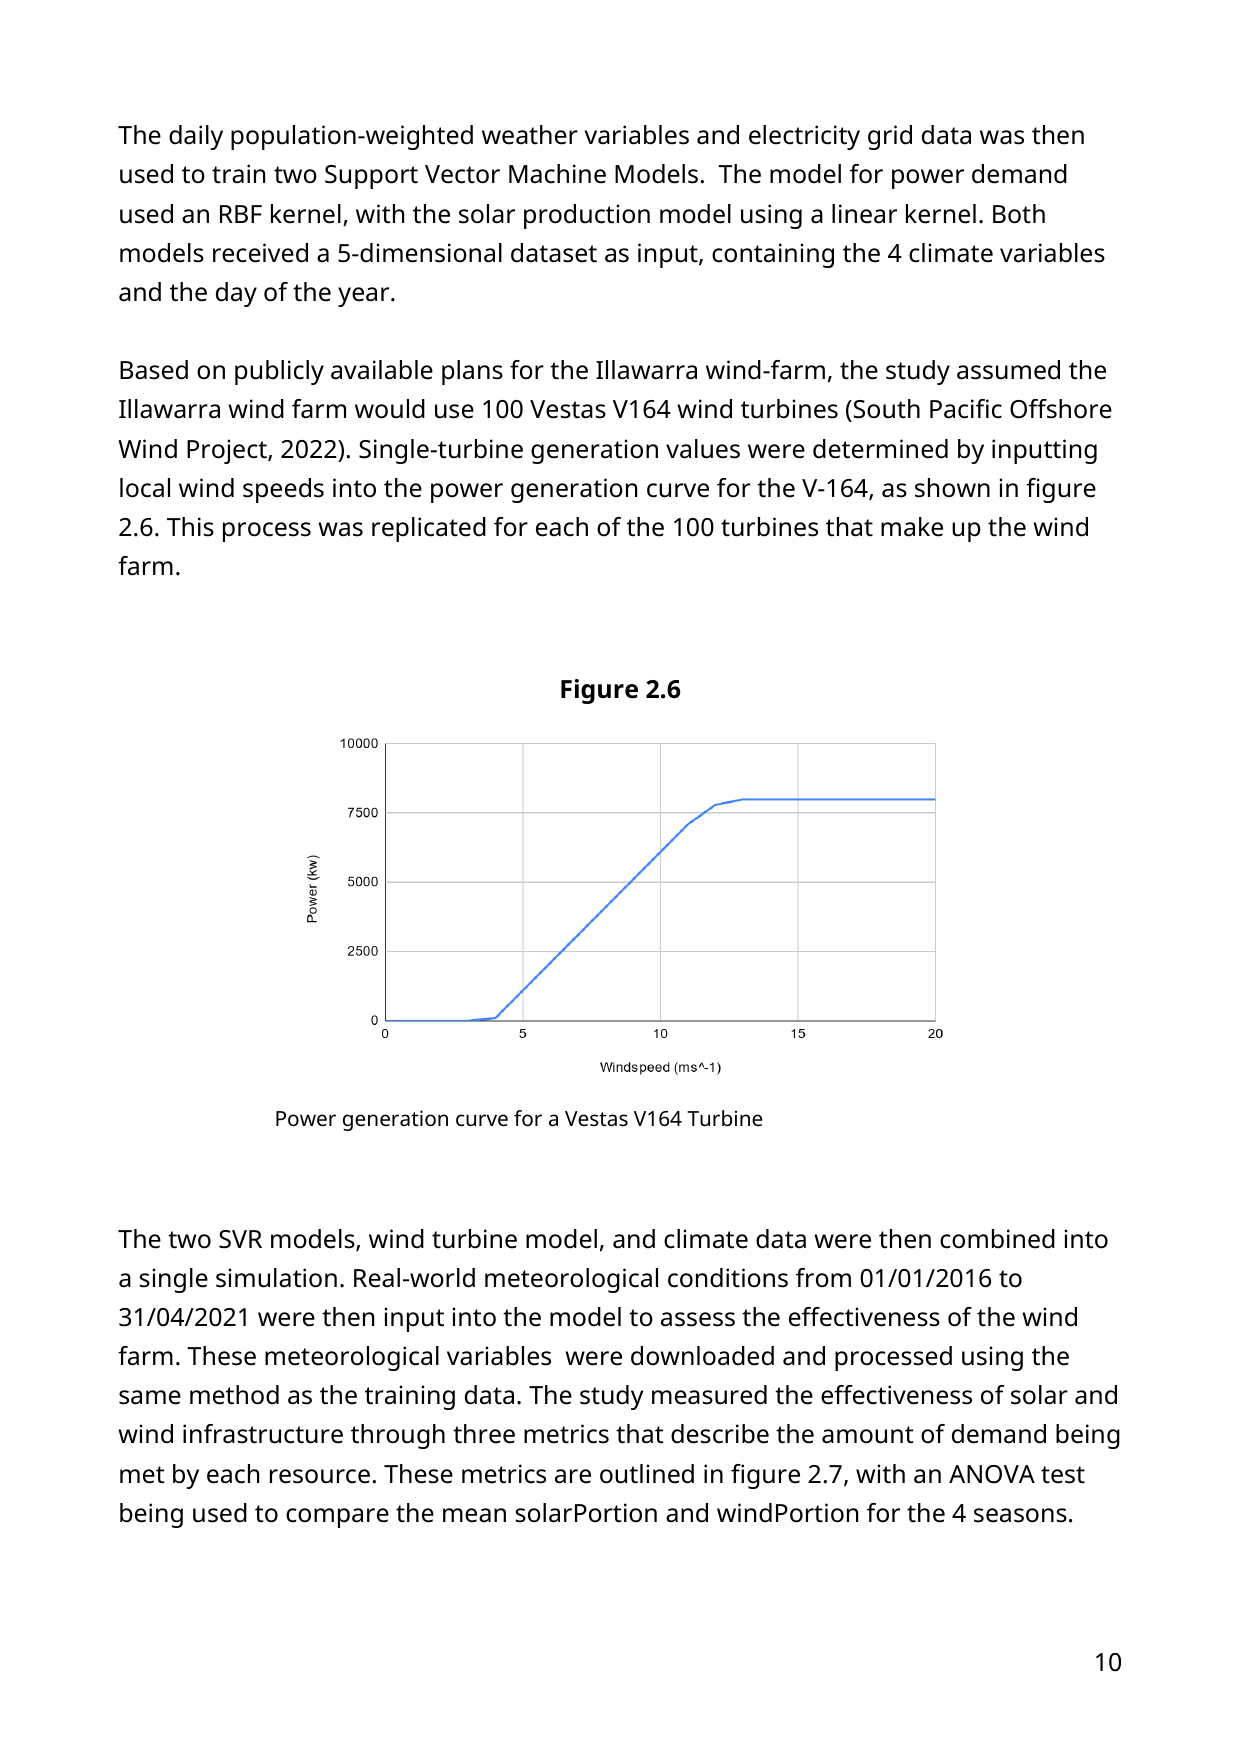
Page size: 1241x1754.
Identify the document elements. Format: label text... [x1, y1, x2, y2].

table_cell Power generation curve for a Vestas V164 Turbine [264, 1094, 976, 1143]
text Based on publicly available plans for the Illawarra wind-farm, the study assumed the Illawarra wind farm would use 100 Vestas V164 wind turbines (South Pacific Offshore Wind Project, 2022). Single-turbine generation values were determined by inputting local wind speeds into the power generation curve for the V-164, as shown in figure 2.6. This process was replicated for each of the 100 turbines that make up the wind farm. [118, 353, 1122, 583]
table_header Figure 2.6 [264, 661, 976, 716]
text The daily population-weighted weather variables and electricity grid data was then used to train two Support Vector Machine Models. The model for power demand used an RBF kernel, with the solar production model using a linear kernel. Both models received a 5-dimensional dataset as input, containing the 4 climate variables and the day of the year. [118, 118, 1122, 309]
picture [285, 726, 956, 1084]
text The two SVR models, wind turbine model, and climate data were then combined into a single simulation. Real-world meteorological conditions from 01/01/2016 to 31/04/2021 were then input into the model to assess the effectiveness of the wind farm. These meteorological variables were downloaded and processed using the same method as the training data. The study measured the effectiveness of solar and wind infrastructure through three metrics that describe the amount of demand being met by each resource. These metrics are outlined in figure 2.7, with an ANOVA test being used to compare the mean solarPortion and windPortion for the 4 seasons. [118, 1221, 1122, 1529]
table_cell [264, 716, 976, 1094]
